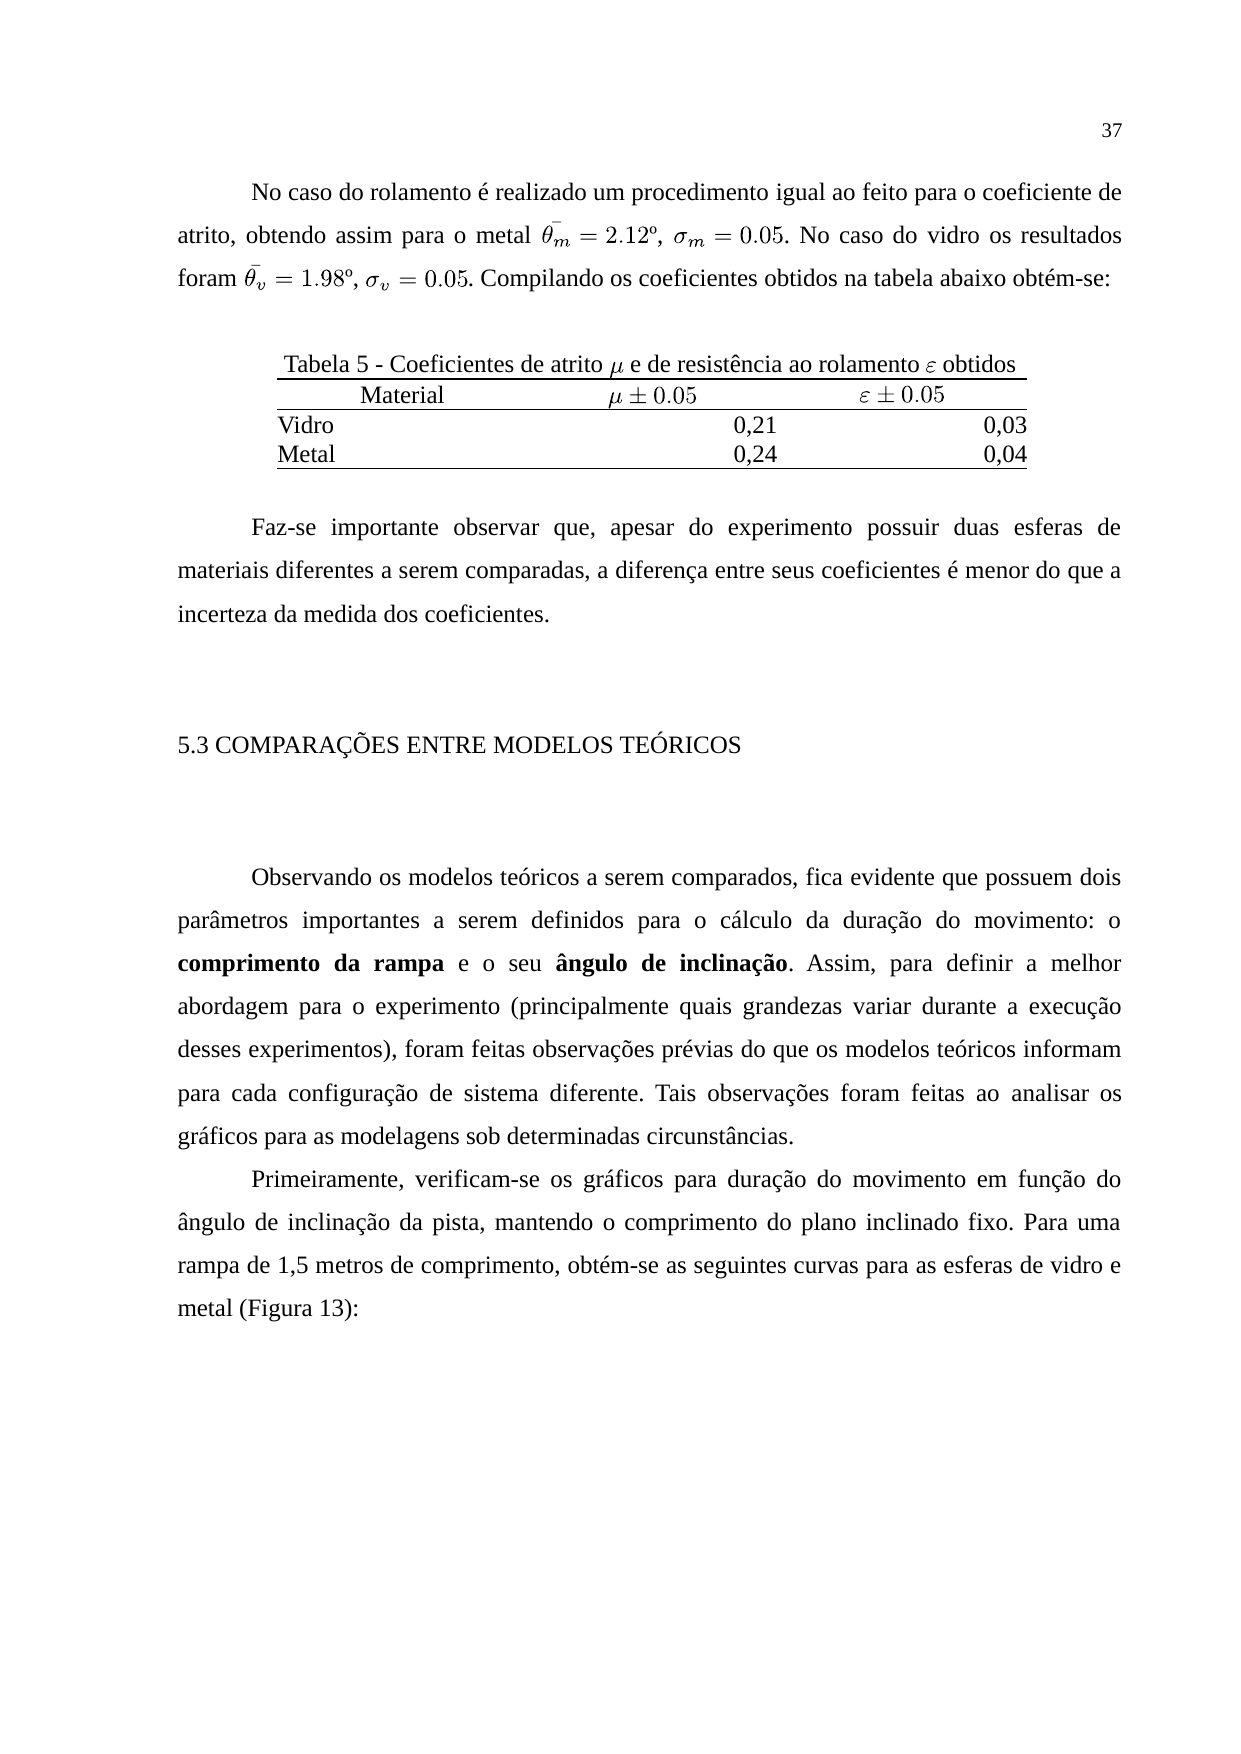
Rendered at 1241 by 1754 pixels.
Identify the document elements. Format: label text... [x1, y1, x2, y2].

text Tabela 5 - Coeficientes de atrito e de resistência ao rolamento obtidos [177, 349, 1122, 378]
subtitle Comparações entre modelos Teóricos [177, 730, 1122, 759]
table_cell 0,04 [777, 439, 1027, 468]
table_cell 0,03 [777, 410, 1027, 439]
table_cell 0,24 [527, 439, 777, 468]
table_header [527, 380, 777, 409]
text Primeiramente, verificam-se os gráficos para duração do movimento em função do ângulo de inclinação da pista, mantendo o comprimento do plano inclinado fixo. Para uma rampa de 1,5 metros de comprimento, obtém-se as seguintes curvas para as esferas de vidro e metal (Figura 13): [177, 1164, 1122, 1322]
text No caso do rolamento é realizado um procedimento igual ao feito para o coeficiente de atrito, obtendo assim para o metal º, . No caso do vidro os resultados foram º, . Compilando os coeficientes obtidos na tabela abaixo obtém-se: [177, 177, 1122, 292]
table_header Material [277, 380, 527, 409]
text Observando os modelos teóricos a serem comparados, fica evidente que possuem dois parâmetros importantes a serem definidos para o cálculo da duração do movimento: o comprimento da rampa e o seu ângulo de inclinação. Assim, para definir a melhor abordagem para o experimento (principalmente quais grandezas variar durante a execução desses experimentos), foram feitas observações prévias do que os modelos teóricos informam para cada configuração de sistema diferente. Tais observações foram feitas ao analisar os gráficos para as modelagens sob determinadas circunstâncias. [177, 862, 1122, 1149]
table_cell Metal [277, 439, 527, 468]
table_header [777, 380, 1027, 409]
table_cell Vidro [277, 410, 527, 439]
table_cell 0,21 [527, 410, 777, 439]
text Faz-se importante observar que, apesar do experimento possuir duas esferas de materiais diferentes a serem comparadas, a diferença entre seus coeficientes é menor do que a incerteza da medida dos coeficientes. [177, 512, 1122, 627]
